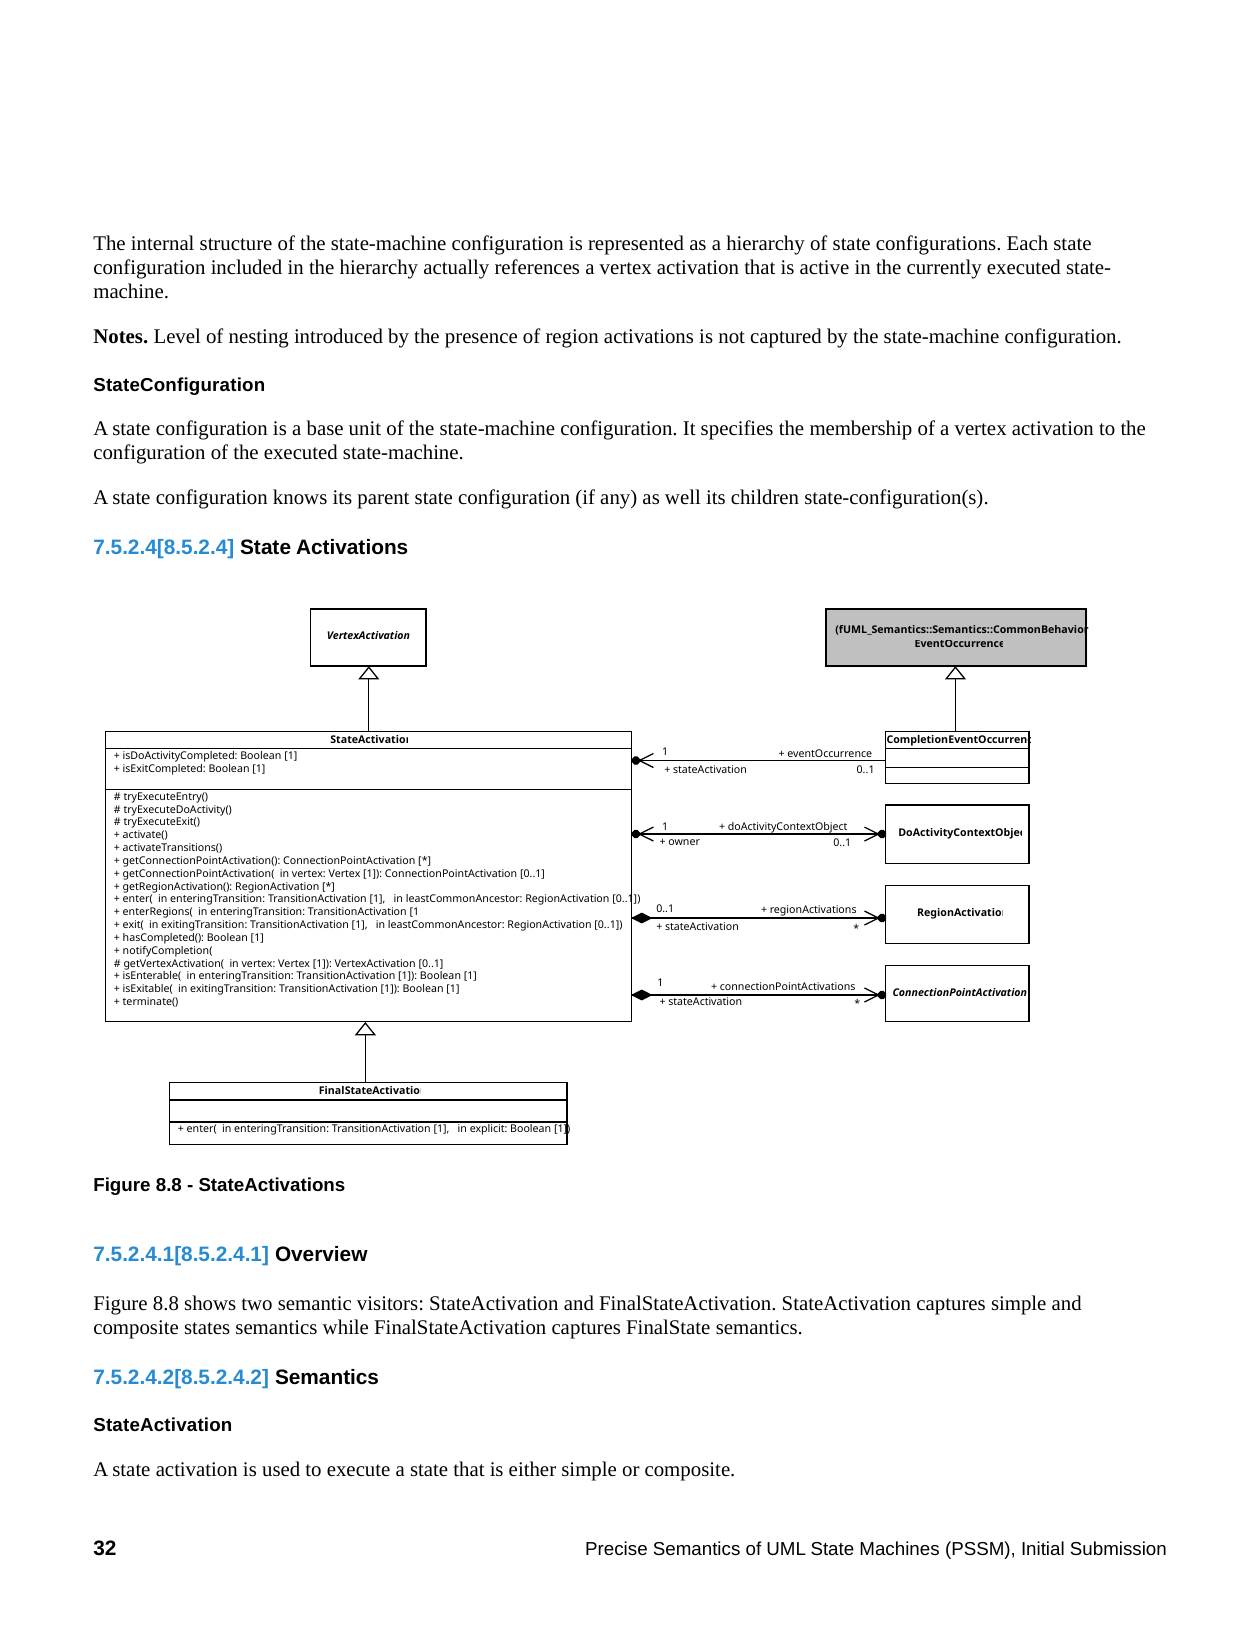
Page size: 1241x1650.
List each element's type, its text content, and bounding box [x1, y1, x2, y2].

text A state activation is used to execute a state that is either simple or composite. [93, 1457, 1164, 1481]
text The internal structure of the state-machine configuration is represented as a hierarchy of state configurations. Each state configuration included in the hierarchy actually references a vertex activation that is active in the currently executed state-machine. [93, 231, 1164, 303]
subtitle StateConfiguration [93, 373, 1164, 395]
subtitle State Activations [93, 534, 1164, 559]
text A state configuration knows its parent state configuration (if any) as well its children state-configuration(s). [93, 485, 1164, 509]
text Figure 8.8 shows two semantic visitors: StateActivation and FinalStateActivation. StateActivation captures simple and composite states semantics while FinalStateActivation captures FinalState semantics. [93, 1291, 1164, 1339]
text Notes. Level of nesting introduced by the presence of region activations is not captured by the state-machine configuration. [93, 324, 1164, 348]
text A state configuration is a base unit of the state-machine configuration. It specifies the membership of a vertex activation to the configuration of the executed state-machine. [93, 416, 1164, 464]
subtitle StateActivation [93, 1414, 1164, 1436]
subtitle Semantics [93, 1364, 1164, 1389]
text Figure 8.8 - StateActivations [93, 1173, 1164, 1195]
subtitle Overview [93, 1241, 1164, 1266]
